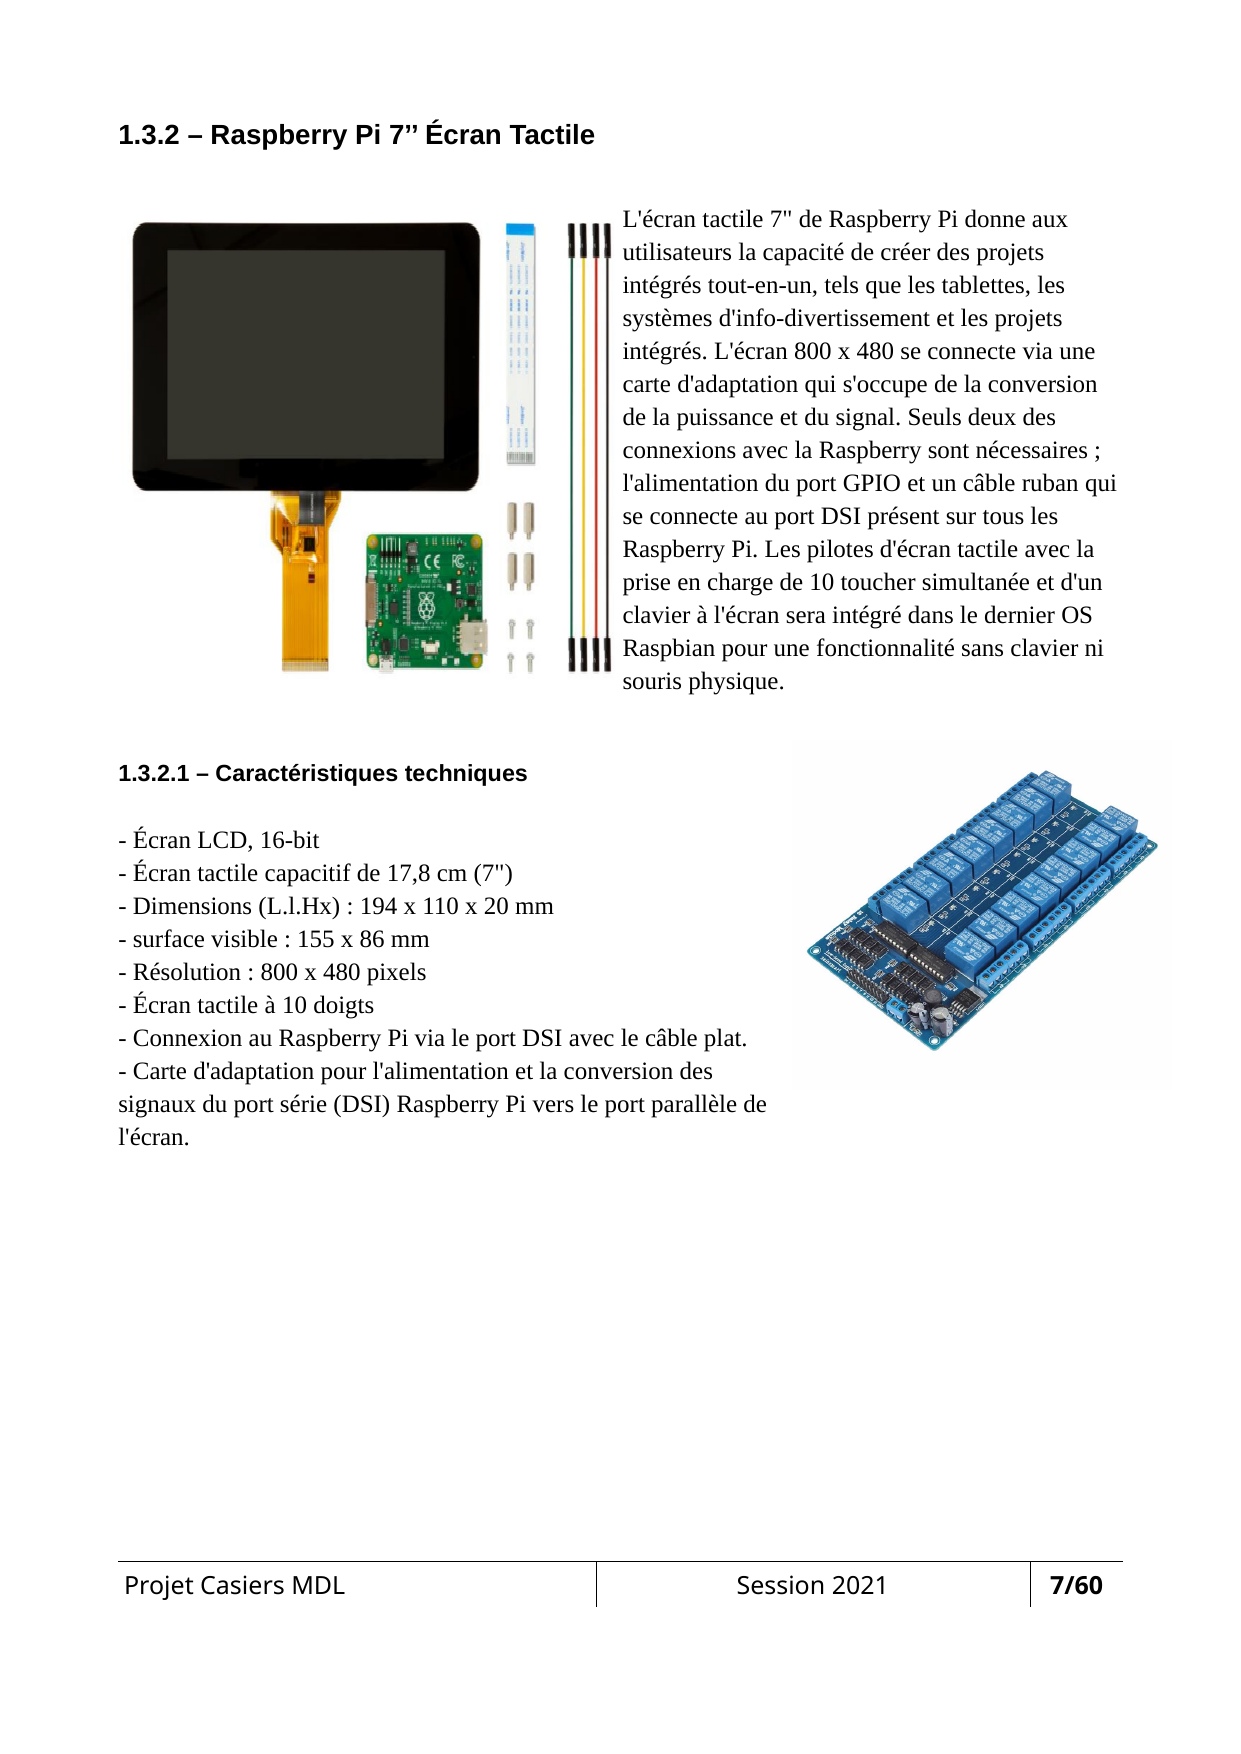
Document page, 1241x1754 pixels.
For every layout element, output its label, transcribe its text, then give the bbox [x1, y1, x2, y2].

picture [792, 740, 1173, 1090]
text - Écran LCD, 16-bit [118, 825, 792, 854]
text L'écran tactile 7" de Raspberry Pi donne aux utilisateurs la capacité de créer des projets intégrés tout-en-un, tels que les tablettes, les systèmes d'info-divertissement et les projets intégrés. L'écran 800 x 480 se connecte via une carte d'adaptation qui s'occupe de la conversion de la puissance et du signal. Seuls deux des connexions avec la Raspberry sont nécessaires ; l'alimentation du port GPIO et un câble ruban qui se connecte au port DSI présent sur tous les Raspberry Pi. Les pilotes d'écran tactile avec la prise en charge de 10 toucher simultanée et d'un clavier à l'écran sera intégré dans le dernier OS Raspbian pour une fonctionnalité sans clavier ni souris physique. [118, 204, 1122, 695]
text - Écran tactile capacitif de 17,8 cm (7") - Dimensions (L.l.Hx) : 194 x 110 x 20 mm - surface visible : 155 x 86 mm - Résolution : 800 x 480 pixels - Écran tactile à 10 doigts - Connexion au Raspberry Pi via le port DSI avec le câble plat. - Carte d'adaptation pour l'alimentation et la conversion des signaux du port série (DSI) Raspberry Pi vers le port parallèle de l'écran. [118, 858, 1122, 1151]
subtitle 1.3.2.1 – Caractéristiques techniques [118, 759, 792, 786]
subtitle 1.3.2 – Raspberry Pi 7’’ Écran Tactile [118, 118, 1122, 150]
picture [111, 201, 623, 694]
